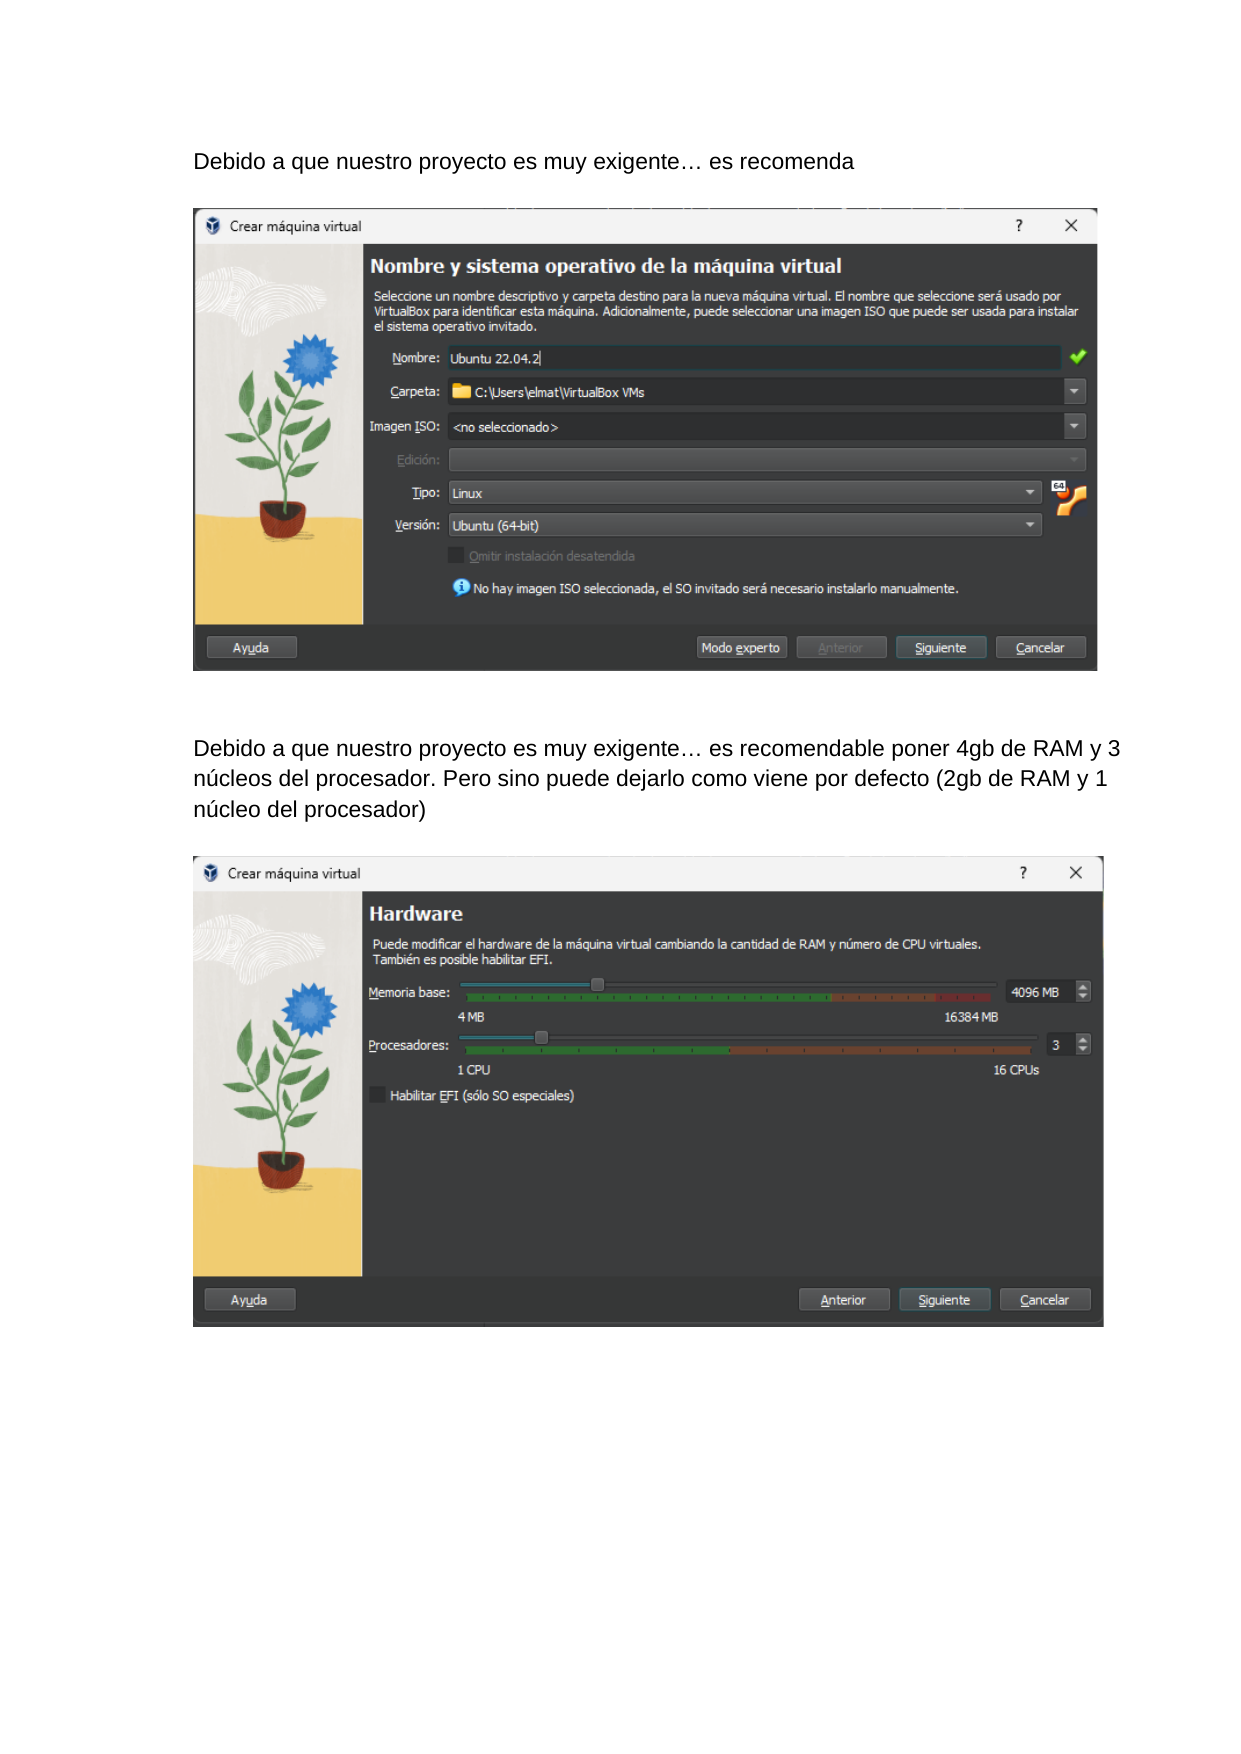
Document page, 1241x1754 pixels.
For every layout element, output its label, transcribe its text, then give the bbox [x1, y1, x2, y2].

picture [193, 208, 1098, 671]
text Debido a que nuestro proyecto es muy exigente… es recomenda [118, 148, 1122, 174]
picture [193, 856, 1104, 1327]
text Debido a que nuestro proyecto es muy exigente… es recomendable poner 4gb de RAM y 3 núcleos del procesador. Pero sino puede dejarlo como viene por defecto (2gb de RAM y 1 núcleo del procesador) [193, 735, 1122, 822]
